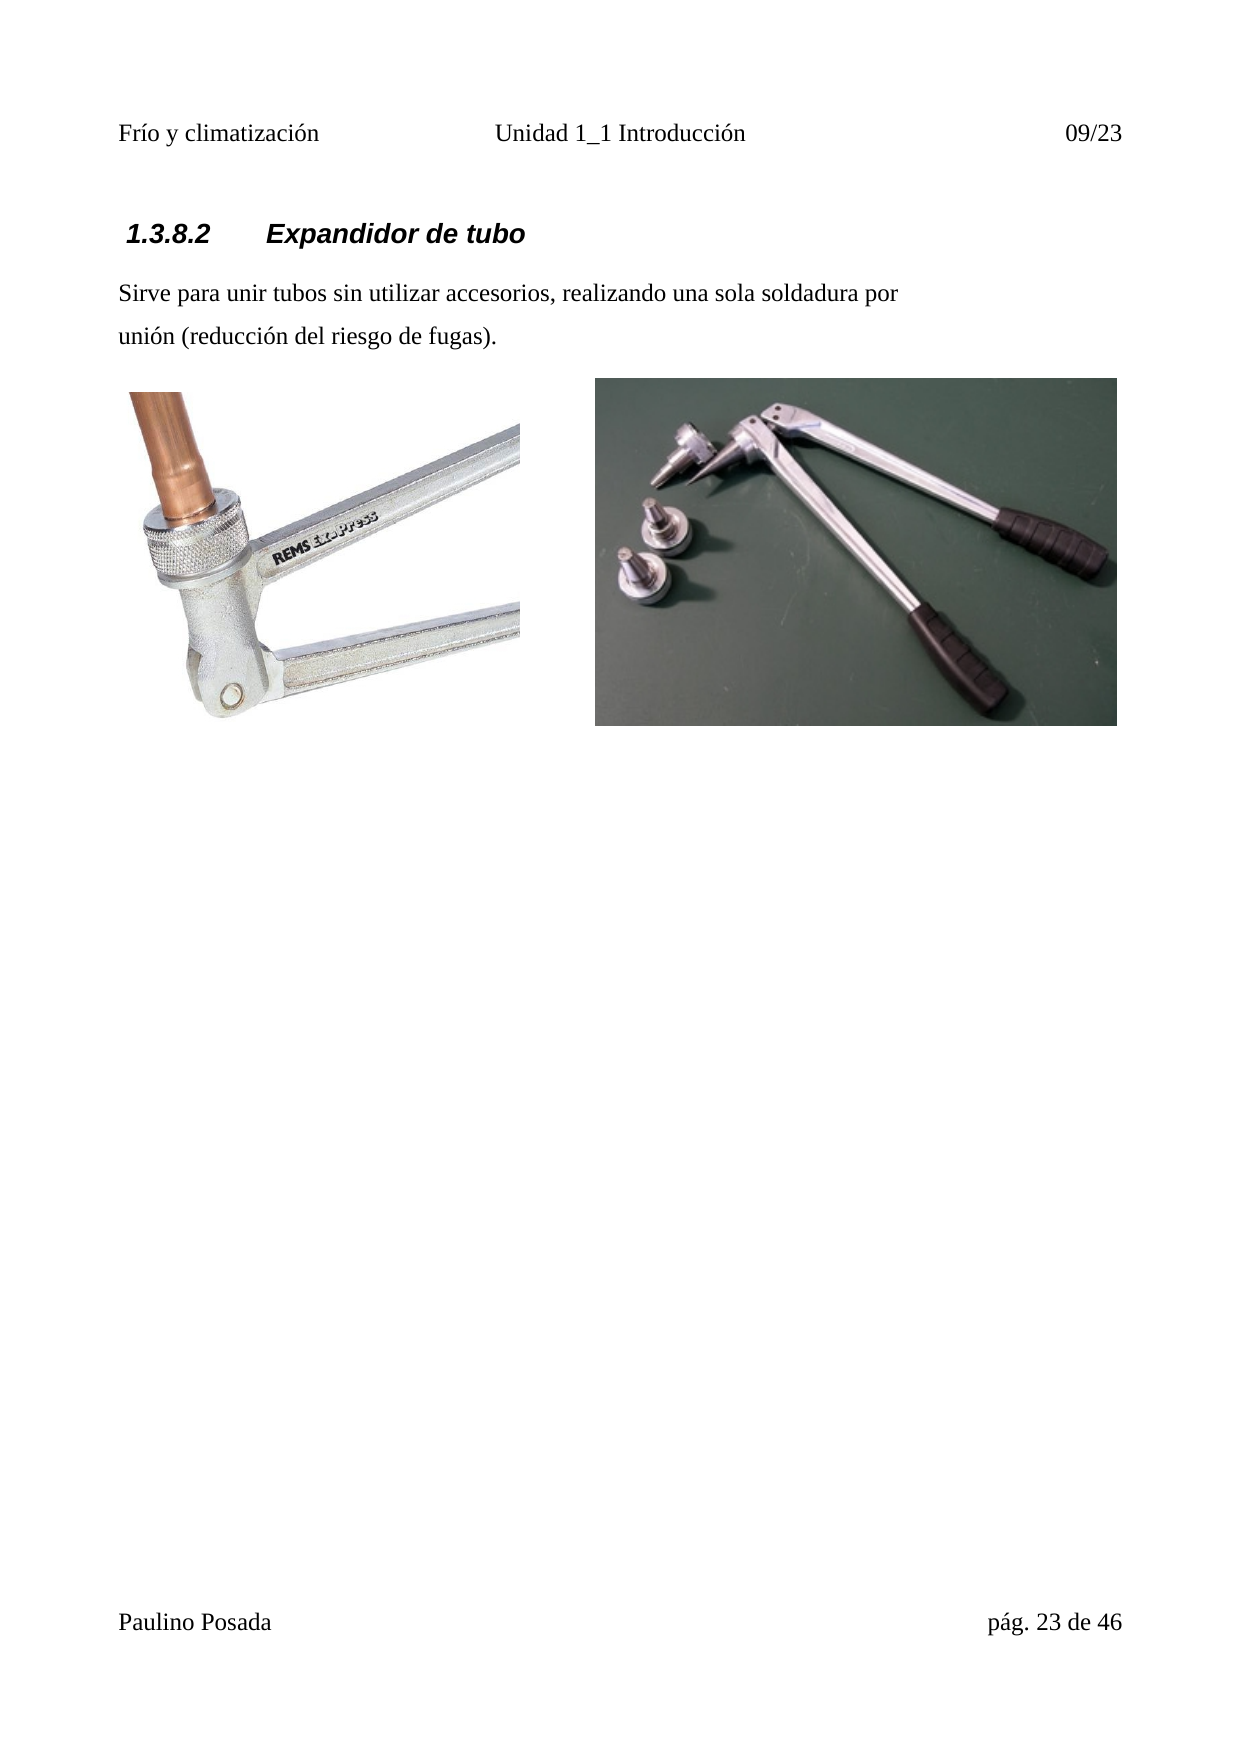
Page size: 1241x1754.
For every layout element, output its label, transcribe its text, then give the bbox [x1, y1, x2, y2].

subtitle Expandidor de tubo [118, 218, 1122, 249]
text Sirve para unir tubos sin utilizar accesorios, realizando una sola soldadura por [118, 278, 1122, 307]
picture [595, 378, 1117, 726]
text unión (reducción del riesgo de fugas). [118, 321, 1122, 350]
picture [118, 392, 520, 724]
